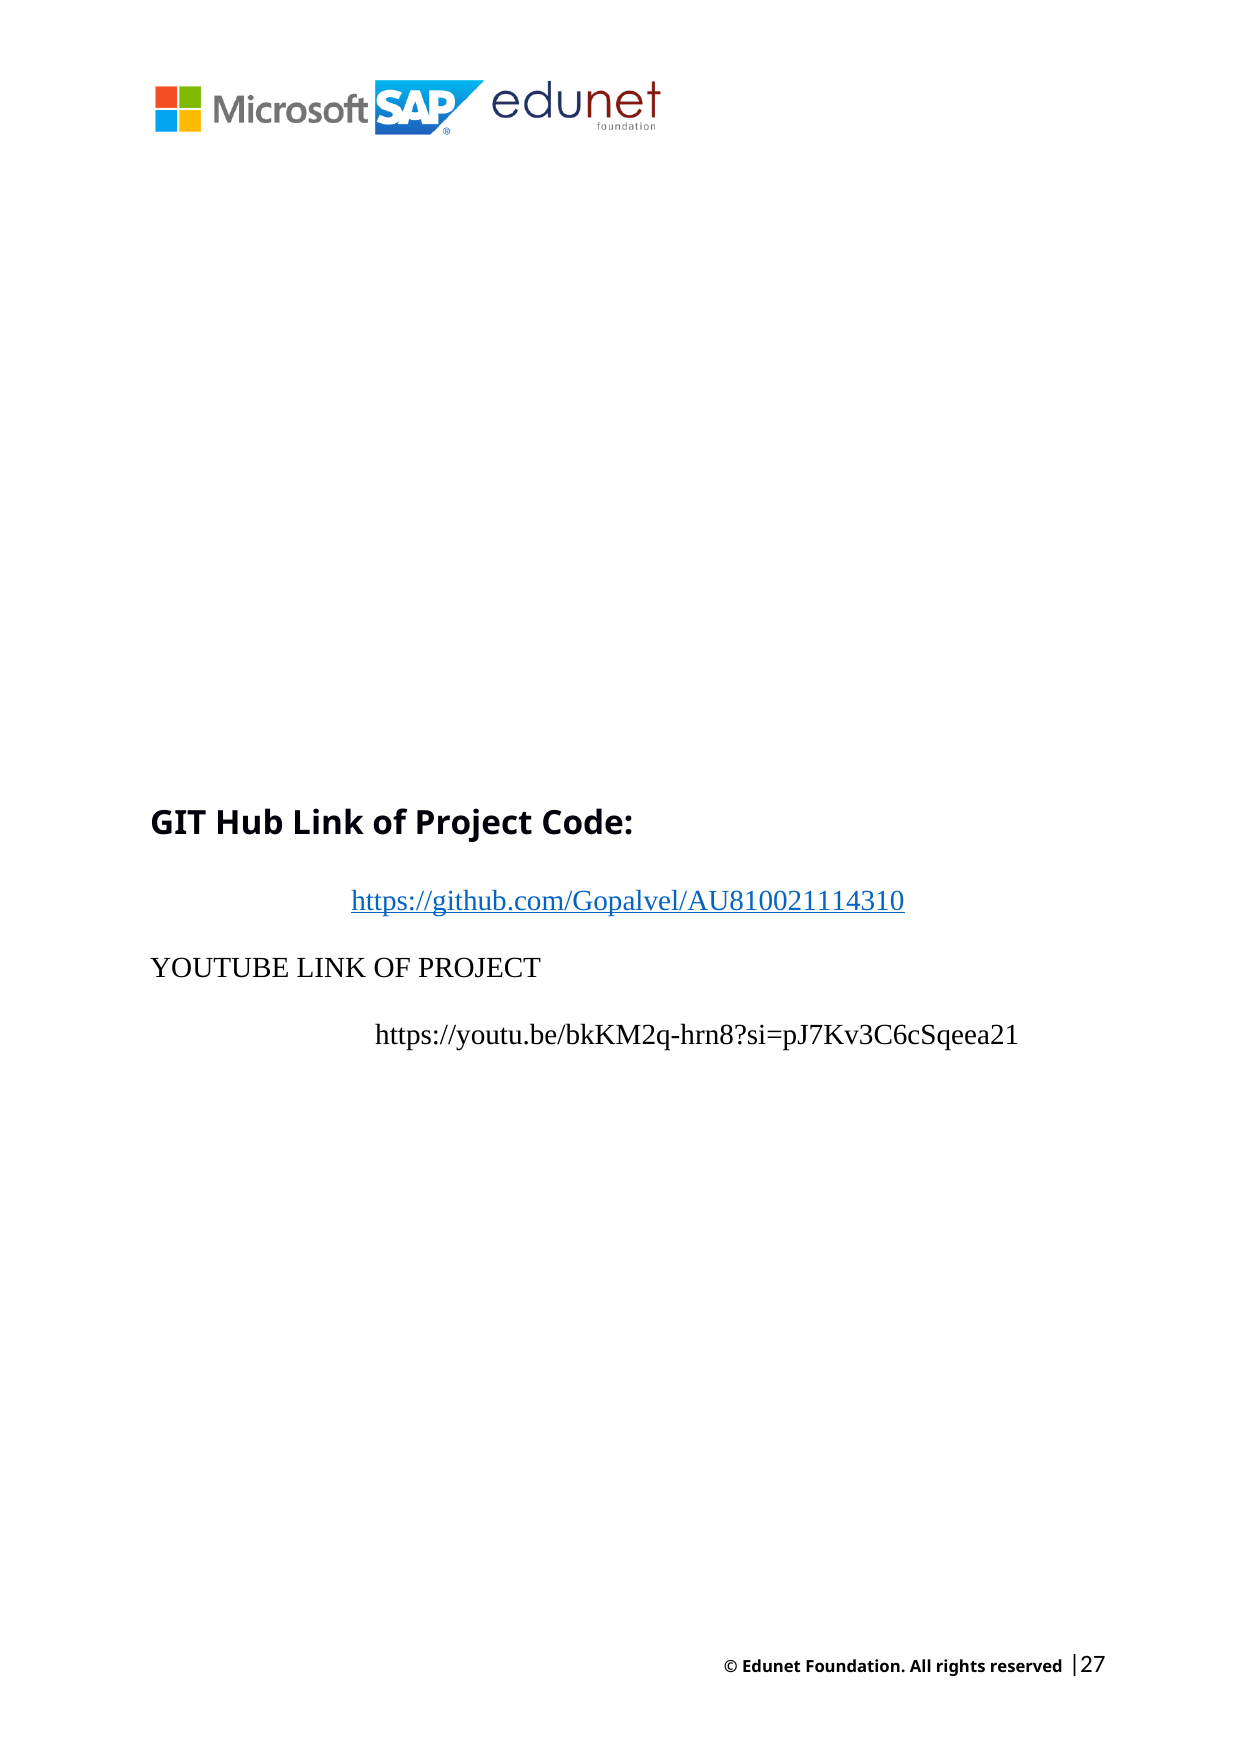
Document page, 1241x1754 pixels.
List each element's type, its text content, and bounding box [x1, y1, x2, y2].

subtitle GIT Hub Link of Project Code: [150, 799, 1105, 844]
picture [150, 75, 668, 136]
text YOUTUBE LINK OF PROJECT [150, 950, 1105, 983]
text https://youtu.be/bkKM2q-hrn8?si=pJ7Kv3C6cSqeea21 [150, 1017, 1105, 1050]
text https://github.com/Gopalvel/AU810021114310 [150, 883, 1105, 916]
